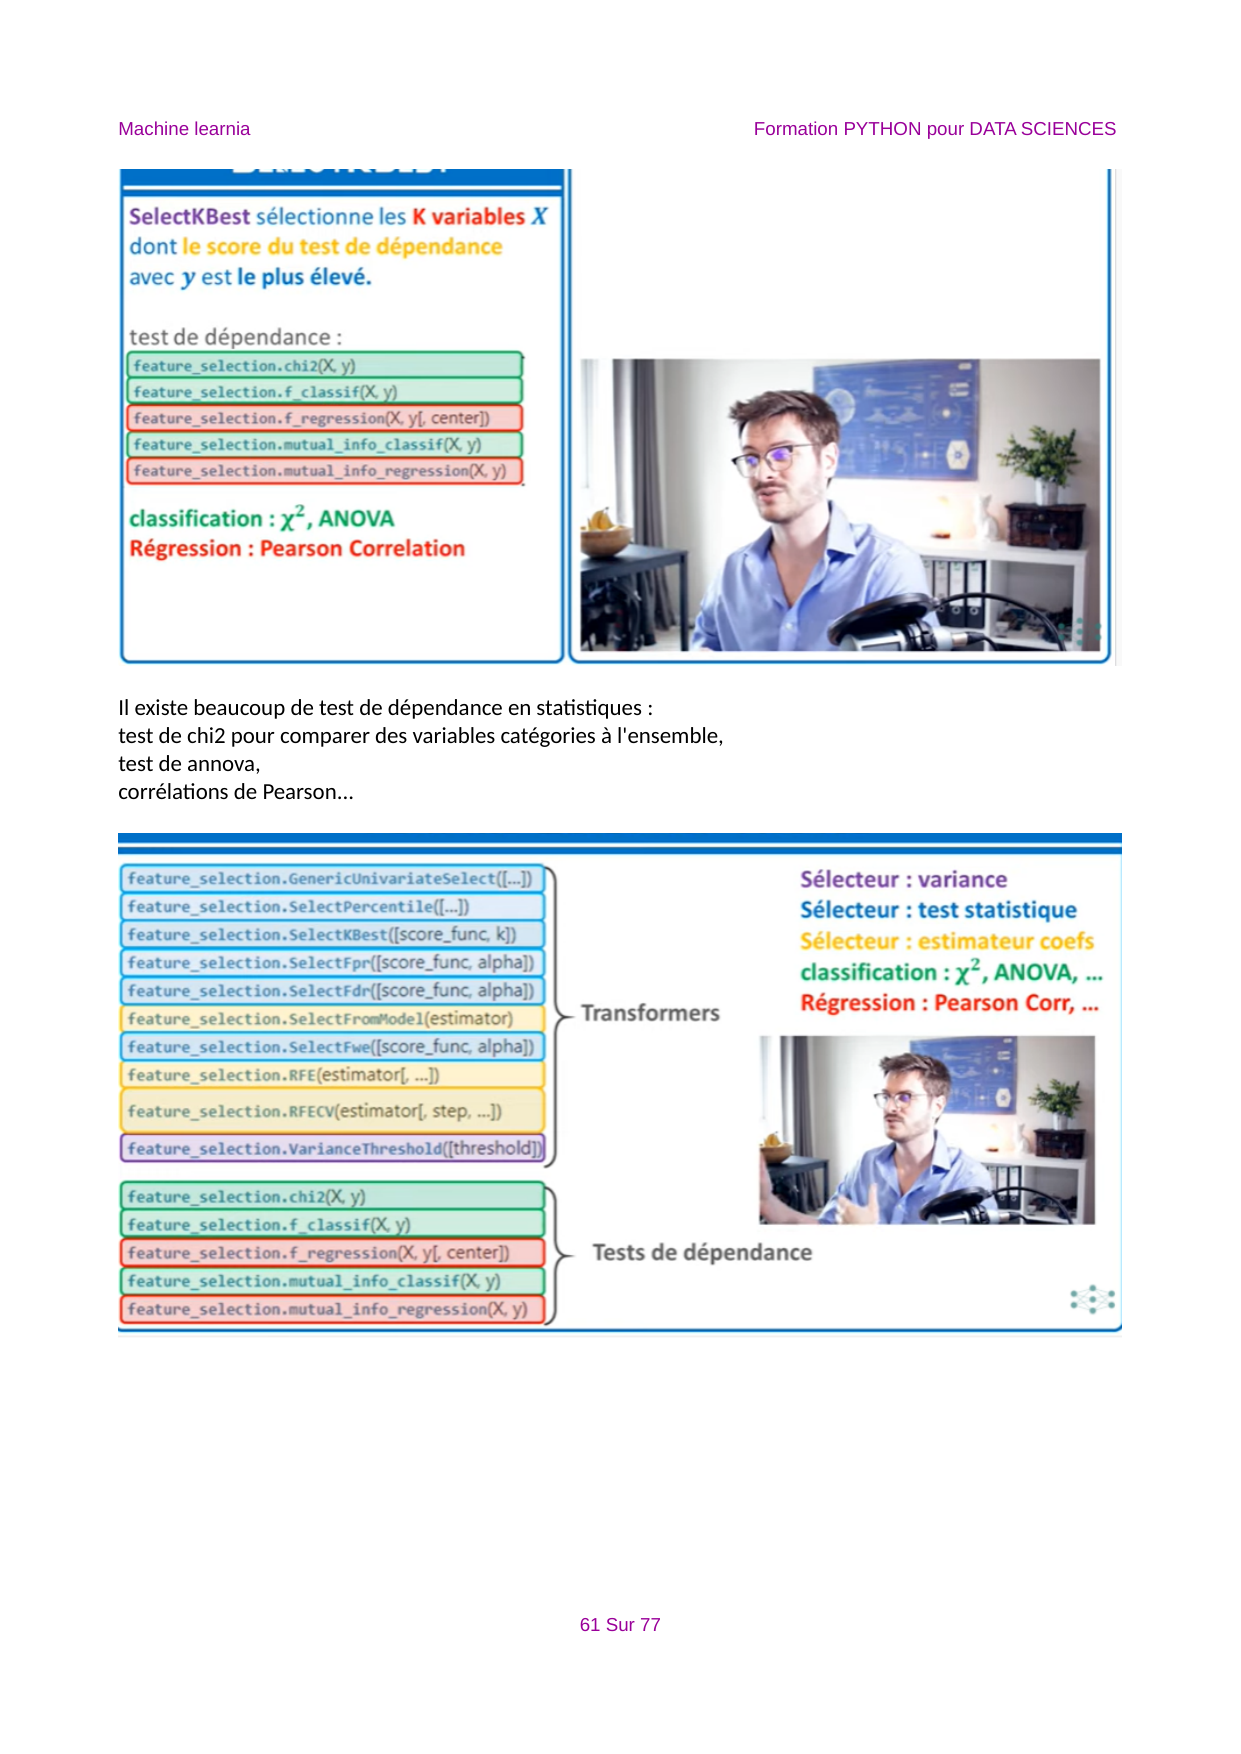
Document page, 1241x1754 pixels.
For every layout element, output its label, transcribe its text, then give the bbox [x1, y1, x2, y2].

text corrélations de Pearson... [118, 777, 1122, 805]
picture [118, 169, 1122, 666]
text Il existe beaucoup de test de dépendance en statistiques : [118, 693, 1122, 721]
text test de annova, [118, 749, 1122, 777]
text test de chi2 pour comparer des variables catégories à l'ensemble, [118, 721, 1122, 749]
picture [118, 833, 1122, 1338]
